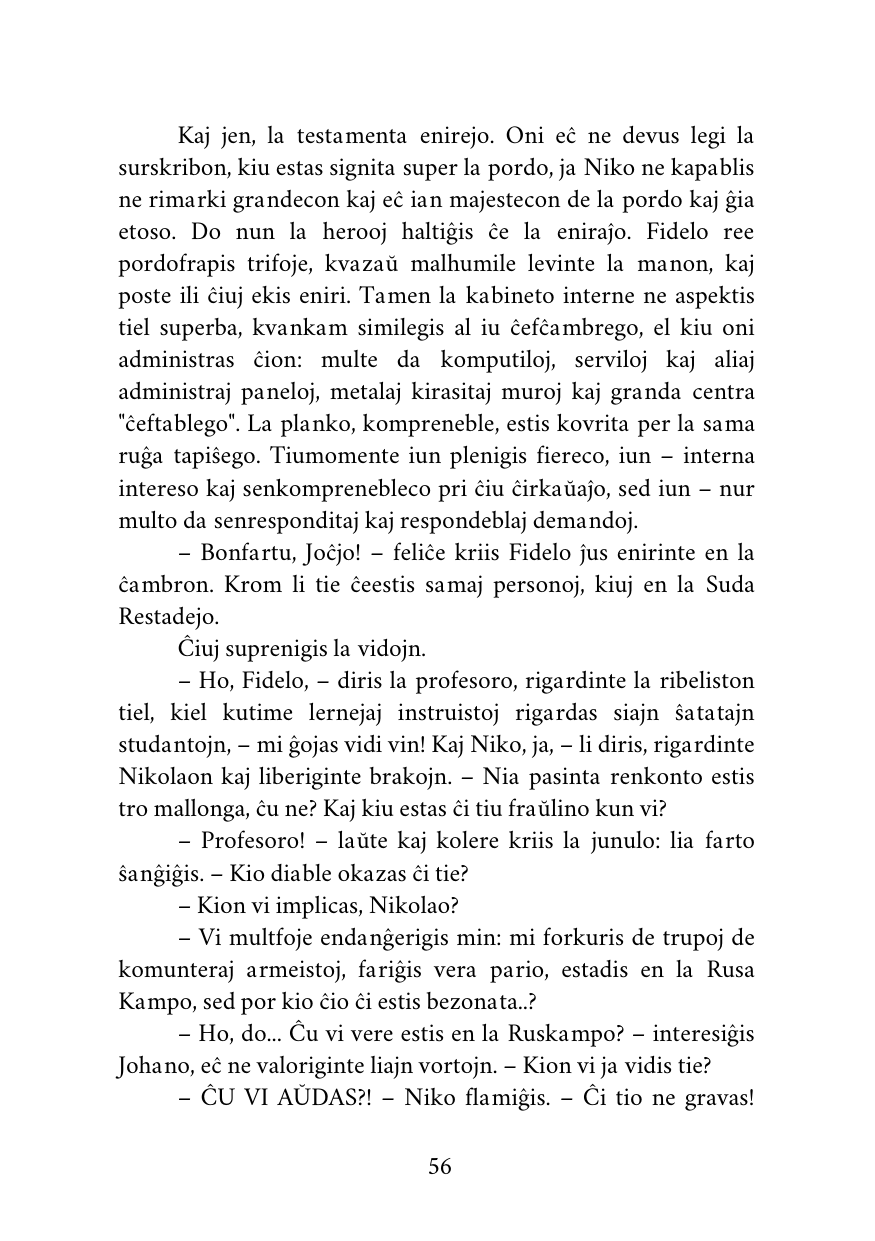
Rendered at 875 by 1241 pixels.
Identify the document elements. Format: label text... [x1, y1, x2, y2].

text Ĉiuj suprenigis la vidojn. [118, 631, 756, 663]
text – Bonfartu, Joĉjo! – feliĉe kriis Fidelo ĵus enirinte en la ĉambron. Krom li tie ĉeestis samaj personoj, kiuj en la Suda Restadejo. [118, 535, 756, 631]
text – Kion vi implicas, Nikolao? [118, 888, 756, 920]
text – Ho, do... Ĉu vi vere estis en la Ruskampo? – interesiĝis Johano, eĉ ne valoriginte liajn vortojn. – Kion vi ja vidis tie? [118, 1016, 756, 1081]
text – ĈU VI AŬDAS?! – Niko flamiĝis. – Ĉi tio ne gravas! [118, 1081, 756, 1113]
text Kaj jen, la testamenta enirejo. Oni eĉ ne devus legi la surskribon, kiu estas signita super la pordo, ja Niko ne kapablis ne rimarki grandecon kaj eĉ ian majestecon de la pordo kaj ĝia etoso. Do nun la herooj haltiĝis ĉe la eniraĵo. Fidelo ree pordofrapis trifoje, kvazaŭ malhumile levinte la manon, kaj poste ili ĉiuj ekis eniri. Tamen la kabineto interne ne aspektis tiel superba, kvankam similegis al iu ĉefĉambrego, el kiu oni administras ĉion: multe da komputiloj, serviloj kaj aliaj administraj paneloj, metalaj kirasitaj muroj kaj granda centra "ĉeftablego". La planko, kompreneble, estis kovrita per la sama ruĝa tapiŝego. Tiumomente iun plenigis fiereco, iun – interna intereso kaj senkomprenebleco pri ĉiu ĉirkaŭaĵo, sed iun – nur multo da senresponditaj kaj respondeblaj demandoj. [118, 118, 756, 535]
text – Ho, Fidelo, – diris la profesoro, rigardinte la ribeliston tiel, kiel kutime lernejaj instruistoj rigardas siajn ŝatatajn studantojn, – mi ĝojas vidi vin! Kaj Niko, ja, – li diris, rigardinte Nikolaon kaj liberiginte brakojn. – Nia pasinta renkonto estis tro mallonga, ĉu ne? Kaj kiu estas ĉi tiu fraŭlino kun vi? [118, 663, 756, 824]
text – Profesoro! – laŭte kaj kolere kriis la junulo: lia farto ŝanĝiĝis. – Kio diable okazas ĉi tie? [118, 824, 756, 888]
text – Vi multfoje endanĝerigis min: mi forkuris de trupoj de komunteraj armeistoj, fariĝis vera pario, estadis en la Rusa Kampo, sed por kio ĉio ĉi estis bezonata..? [118, 920, 756, 1016]
